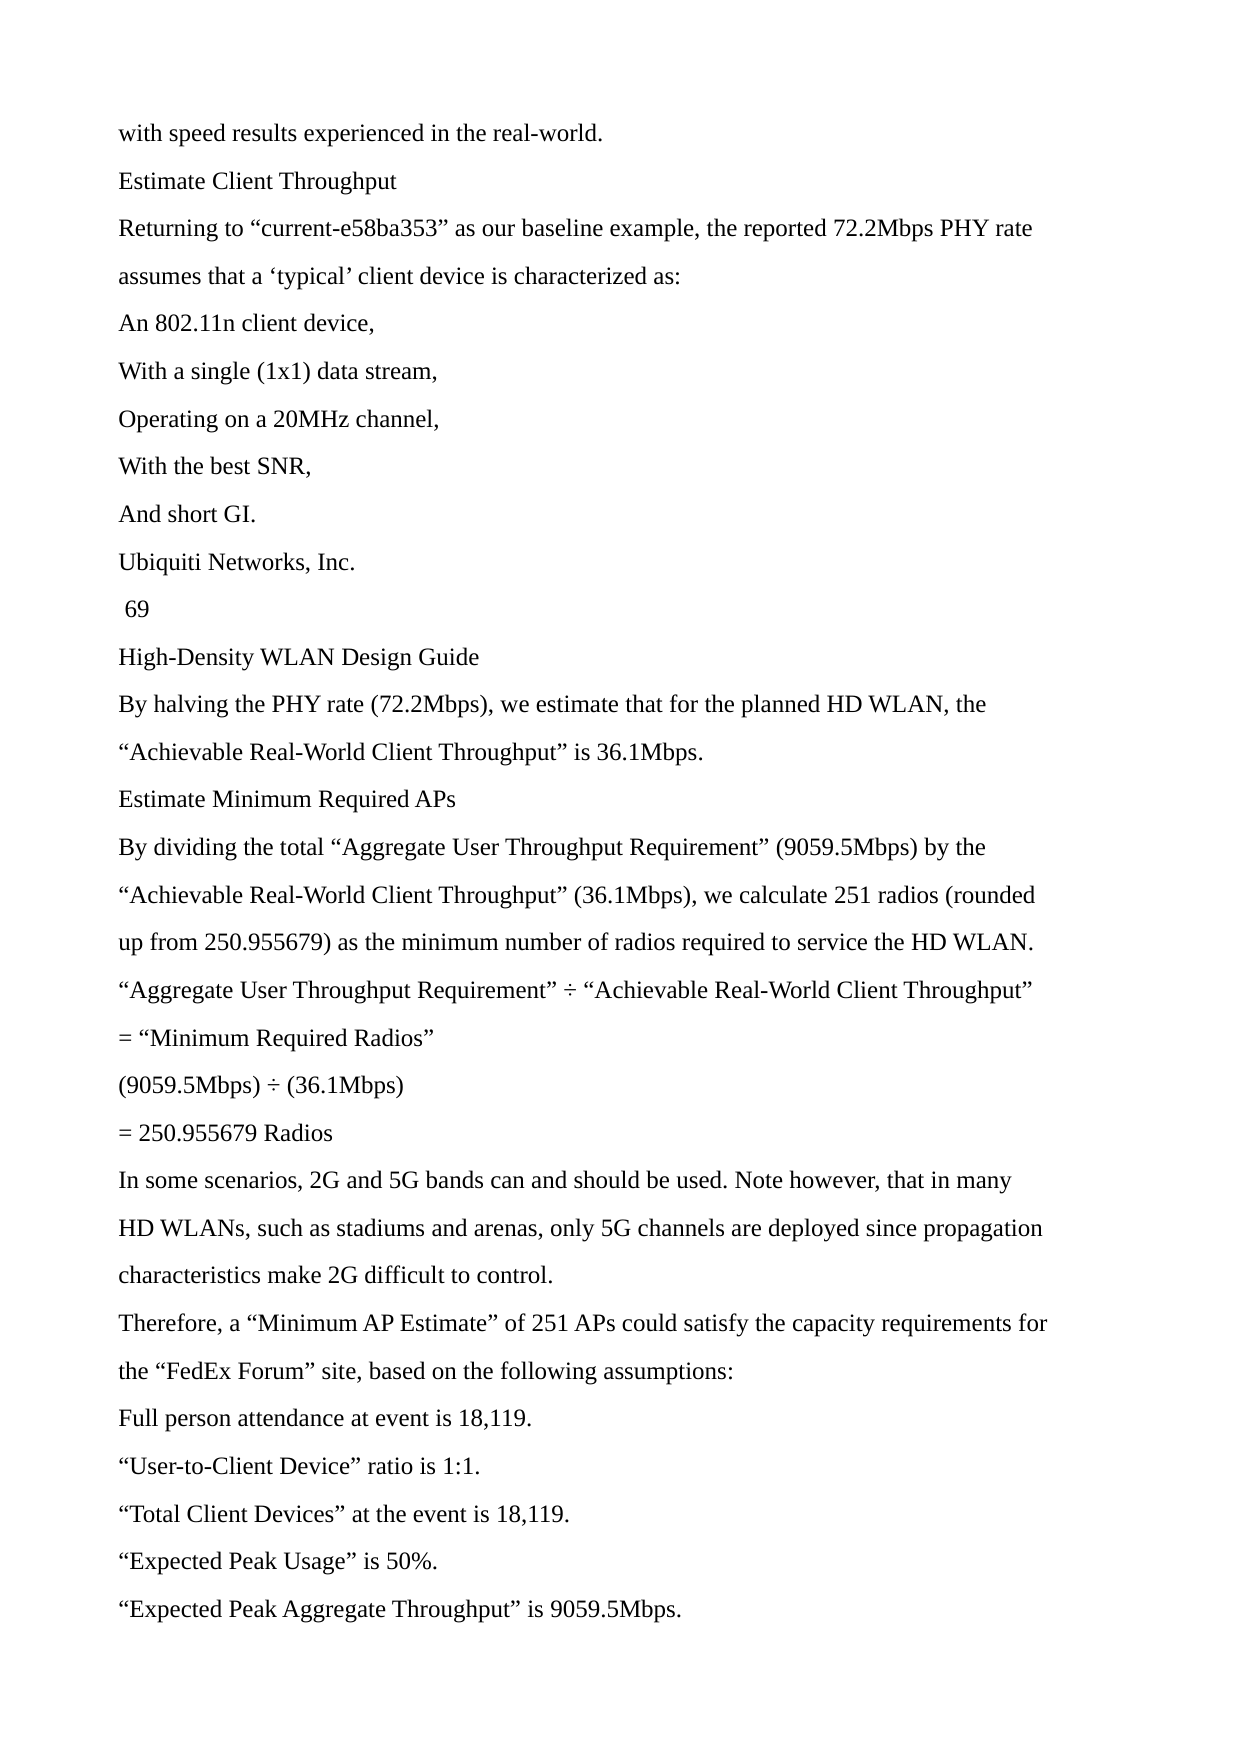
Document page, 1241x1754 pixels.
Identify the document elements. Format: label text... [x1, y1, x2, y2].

text With a single (1x1) data stream, [118, 356, 1122, 385]
text = “Minimum Required Radios” [118, 1023, 1122, 1051]
text By dividing the total “Aggregate User Throughput Requirement” (9059.5Mbps) by the [118, 832, 1122, 861]
text (9059.5Mbps) ÷ (36.1Mbps) [118, 1070, 1122, 1099]
text up from 250.955679) as the minimum number of radios required to service the HD WLAN. [118, 927, 1122, 956]
text 69 [118, 594, 1122, 623]
text assumes that a ‘typical’ client device is characterized as: [118, 261, 1122, 290]
text HD WLANs, such as stadiums and arenas, only 5G channels are deployed since propagation [118, 1213, 1122, 1242]
text And short GI. [118, 499, 1122, 528]
text “Expected Peak Aggregate Throughput” is 9059.5Mbps. [118, 1594, 1122, 1623]
text “Achievable Real-World Client Throughput” (36.1Mbps), we calculate 251 radios (rounded [118, 880, 1122, 908]
text “User-to-Client Device” ratio is 1:1. [118, 1451, 1122, 1480]
text An 802.11n client device, [118, 308, 1122, 337]
text With the best SNR, [118, 451, 1122, 480]
text Therefore, a “Minimum AP Estimate” of 251 APs could satisfy the capacity requirements for [118, 1308, 1122, 1337]
text Full person attendance at event is 18,119. [118, 1403, 1122, 1432]
text “Achievable Real-World Client Throughput” is 36.1Mbps. [118, 737, 1122, 766]
text “Aggregate User Throughput Requirement” ÷ “Achievable Real-World Client Throughput” [118, 975, 1122, 1004]
text “Expected Peak Usage” is 50%. [118, 1546, 1122, 1575]
text the “FedEx Forum” site, based on the following assumptions: [118, 1356, 1122, 1384]
text Ubiquiti Networks, Inc. [118, 547, 1122, 575]
text “Total Client Devices” at the event is 18,119. [118, 1499, 1122, 1527]
text Estimate Client Throughput [118, 166, 1122, 194]
text Estimate Minimum Required APs [118, 784, 1122, 813]
text By halving the PHY rate (72.2Mbps), we estimate that for the planned HD WLAN, the [118, 689, 1122, 718]
text Returning to “current-e58ba353” as our baseline example, the reported 72.2Mbps PHY rate [118, 213, 1122, 242]
text characteristics make 2G difficult to control. [118, 1261, 1122, 1289]
text with speed results experienced in the real-world. [118, 118, 1122, 147]
text = 250.955679 Radios [118, 1118, 1122, 1147]
text In some scenarios, 2G and 5G bands can and should be used. Note however, that in many [118, 1165, 1122, 1194]
text High-Density WLAN Design Guide [118, 642, 1122, 671]
text Operating on a 20MHz channel, [118, 404, 1122, 432]
